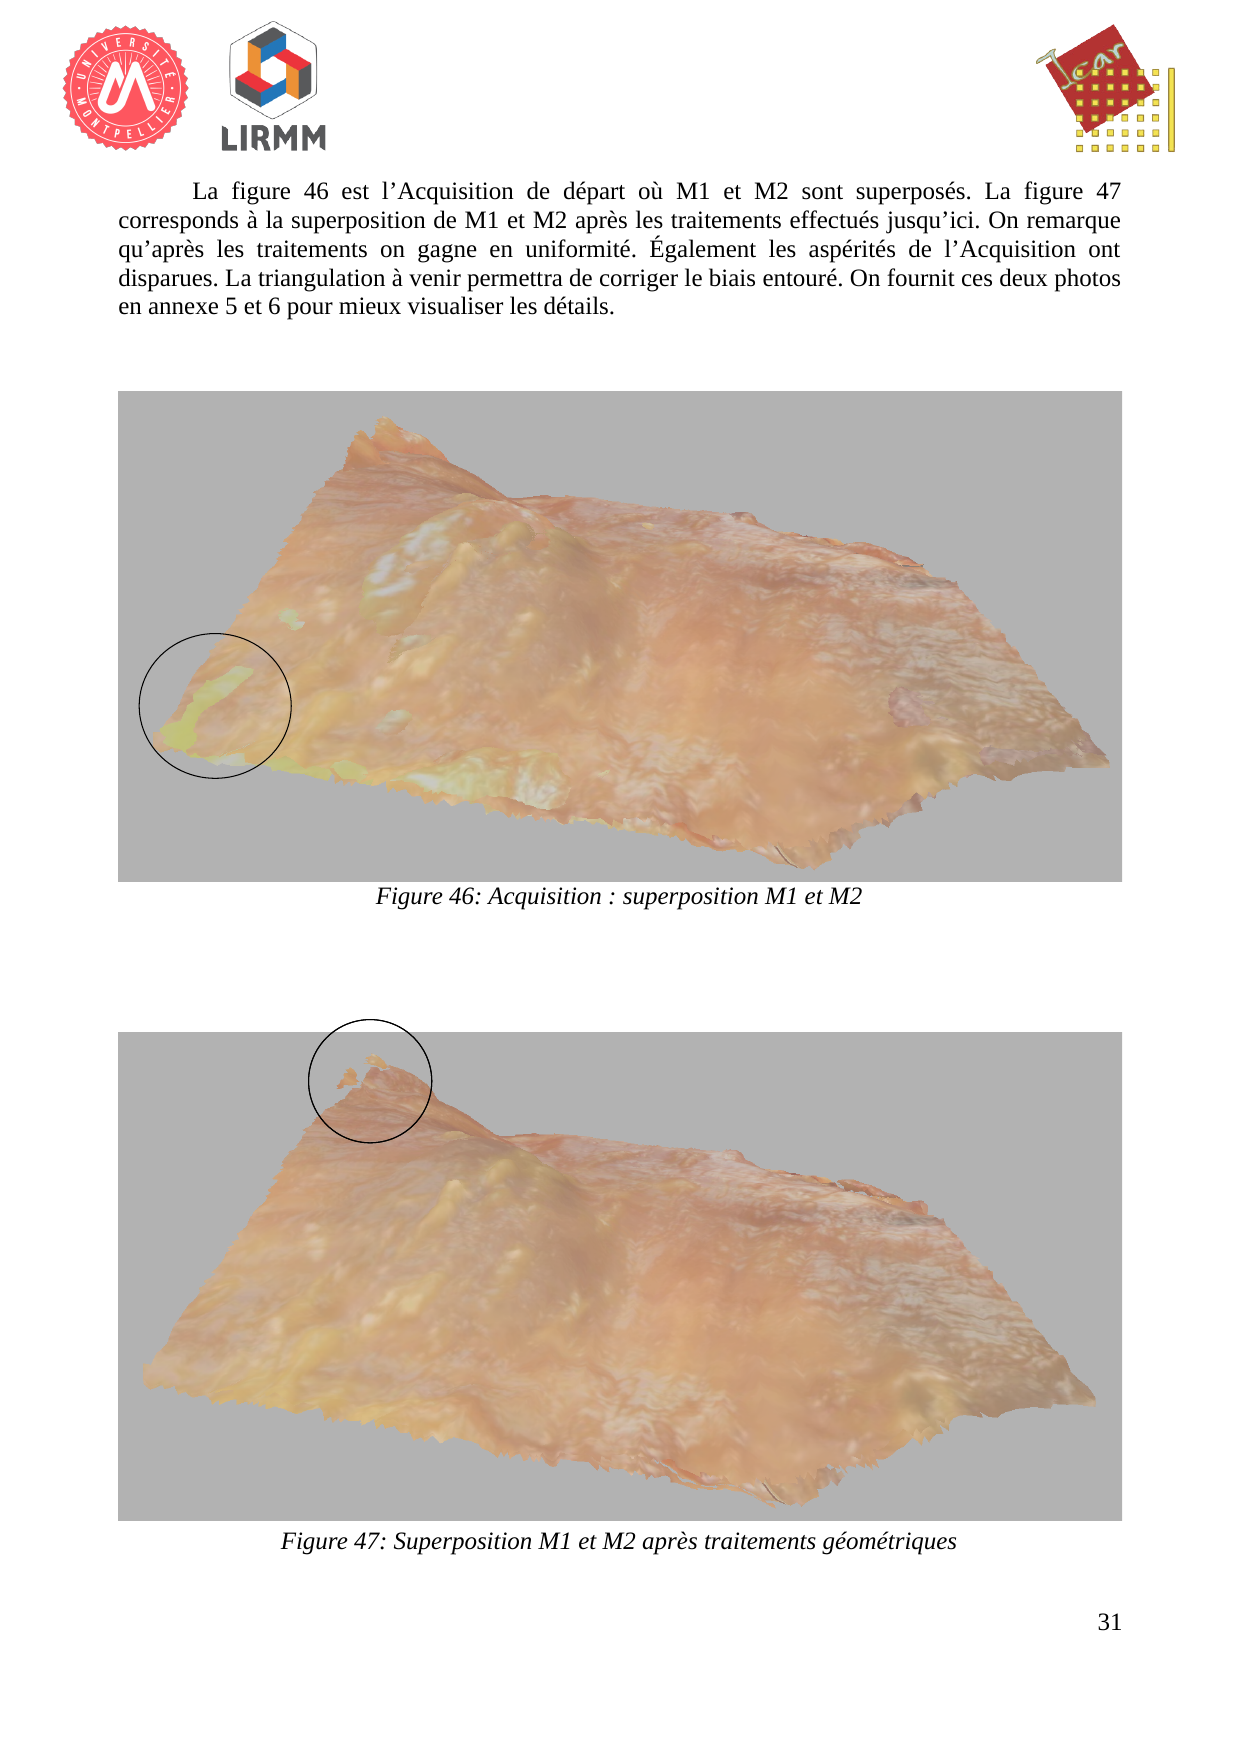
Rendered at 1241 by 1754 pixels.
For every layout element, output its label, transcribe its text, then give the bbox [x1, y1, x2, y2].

picture [118, 391, 1123, 882]
text Figure 46: Acquisition : superposition M1 et M2 [118, 882, 1122, 910]
picture [310, 1032, 431, 1142]
picture [118, 1032, 1123, 1521]
picture [57, 13, 201, 156]
text Figure 47: Superposition M1 et M2 après traitements géométriques [118, 1521, 1122, 1555]
picture [1025, 6, 1177, 154]
picture [203, 16, 343, 155]
text La figure 46 est l’Acquisition de départ où M1 et M2 sont superposés. La figure 47 corresponds à la superposition de M1 et M2 après les traitements effectués jusqu’ici. On remarque qu’après les traitements on gagne en uniformité. Également les aspérités de l’Acquisition ont disparues. La triangulation à venir permettra de corriger le biais entouré. On fournit ces deux photos en annexe 5 et 6 pour mieux visualiser les détails. [118, 176, 1122, 320]
